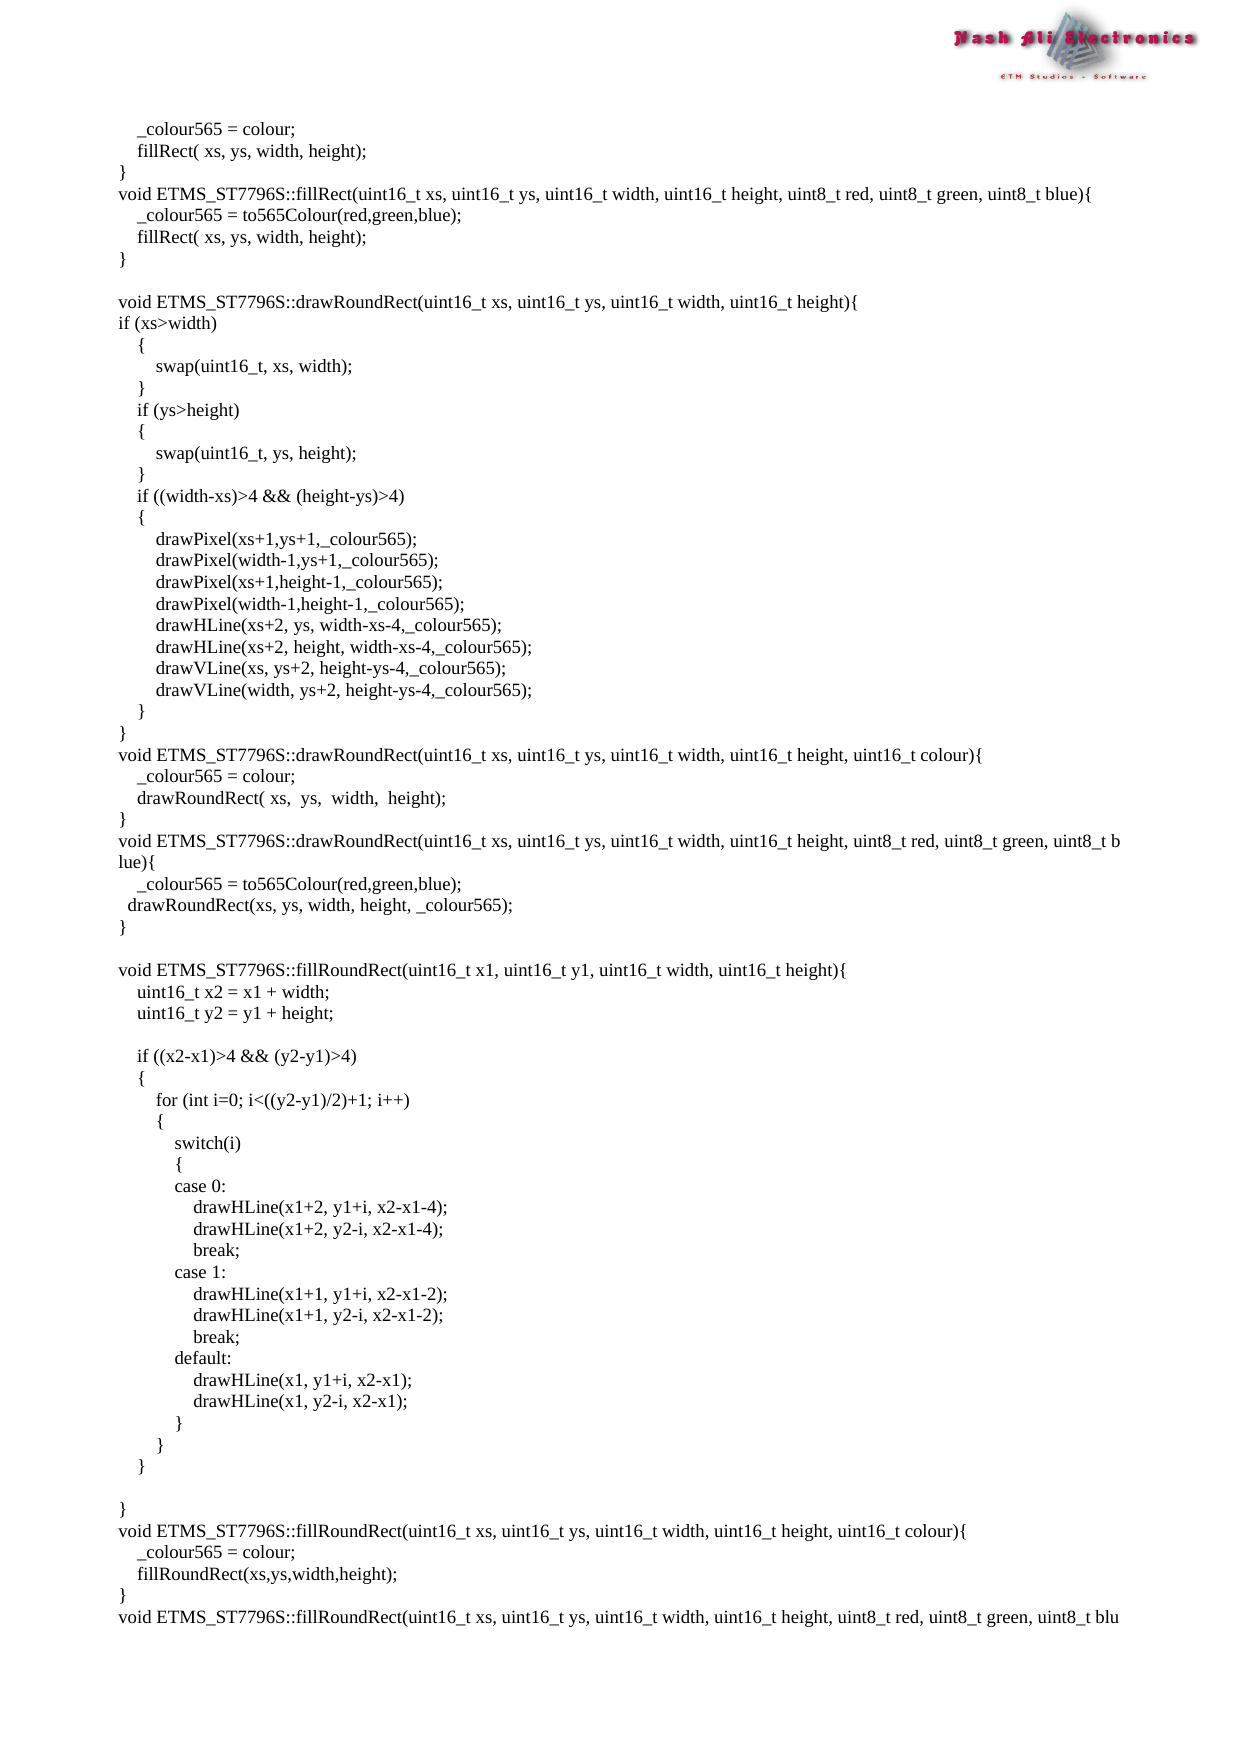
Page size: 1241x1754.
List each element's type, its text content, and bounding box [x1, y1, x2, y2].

text void ETMS_ST7796S::fillRoundRect(uint16_t xs, uint16_t ys, uint16_t width, uint16_t height, uint8_t red, uint8_t green, uint8_t blu [118, 1606, 1122, 1627]
text drawHLine(x1+1, y2-i, x2-x1-2); [118, 1304, 1122, 1326]
text drawRoundRect( xs, ys, width, height); [118, 787, 1122, 808]
text void ETMS_ST7796S::fillRoundRect(uint16_t xs, uint16_t ys, uint16_t width, uint16_t height, uint16_t colour){ [118, 1520, 1122, 1541]
text _colour565 = to565Colour(red,green,blue); [118, 204, 1122, 226]
text swap(uint16_t, xs, width); [118, 355, 1122, 377]
text break; [118, 1239, 1122, 1261]
text drawPixel(width-1,ys+1,_colour565); [118, 549, 1122, 571]
text void ETMS_ST7796S::fillRoundRect(uint16_t x1, uint16_t y1, uint16_t width, uint16_t height){ [118, 959, 1122, 981]
text drawPixel(width-1,height-1,_colour565); [118, 592, 1122, 614]
text drawHLine(x1, y2-i, x2-x1); [118, 1390, 1122, 1412]
picture [917, 0, 1240, 89]
text if ((x2-x1)>4 && (y2-y1)>4) [118, 1045, 1122, 1067]
text } [118, 1433, 1122, 1455]
text for (int i=0; i<((y2-y1)/2)+1; i++) [118, 1088, 1122, 1110]
text uint16_t x2 = x1 + width; [118, 981, 1122, 1002]
text drawVLine(xs, ys+2, height-ys-4,_colour565); [118, 657, 1122, 679]
text fillRoundRect(xs,ys,width,height); [118, 1563, 1122, 1584]
text void ETMS_ST7796S::drawRoundRect(uint16_t xs, uint16_t ys, uint16_t width, uint16_t height){ [118, 291, 1122, 312]
text } [118, 916, 1122, 937]
text } [118, 808, 1122, 830]
text break; [118, 1326, 1122, 1347]
text void ETMS_ST7796S::fillRect(uint16_t xs, uint16_t ys, uint16_t width, uint16_t height, uint8_t red, uint8_t green, uint8_t blue){ [118, 183, 1122, 204]
text } [118, 700, 1122, 722]
text swap(uint16_t, ys, height); [118, 442, 1122, 463]
text default: [118, 1347, 1122, 1369]
text fillRect( xs, ys, width, height); [118, 140, 1122, 161]
text { [118, 420, 1122, 442]
text _colour565 = colour; [118, 765, 1122, 787]
text drawHLine(x1+1, y1+i, x2-x1-2); [118, 1282, 1122, 1304]
text { [118, 1153, 1122, 1175]
text case 1: [118, 1261, 1122, 1282]
text drawPixel(xs+1,ys+1,_colour565); [118, 528, 1122, 549]
text drawHLine(x1, y1+i, x2-x1); [118, 1369, 1122, 1390]
text if (ys>height) [118, 398, 1122, 420]
text if ((width-xs)>4 && (height-ys)>4) [118, 485, 1122, 506]
text drawVLine(width, ys+2, height-ys-4,_colour565); [118, 679, 1122, 700]
text { [118, 1110, 1122, 1132]
text uint16_t y2 = y1 + height; [118, 1002, 1122, 1024]
text drawRoundRect(xs, ys, width, height, _colour565); [118, 894, 1122, 916]
text _colour565 = colour; [118, 1541, 1122, 1563]
text _colour565 = colour; [118, 118, 1122, 140]
text if (xs>width) [118, 312, 1122, 334]
text } [118, 463, 1122, 485]
text } [118, 377, 1122, 398]
text drawHLine(xs+2, ys, width-xs-4,_colour565); [118, 614, 1122, 636]
text drawHLine(x1+2, y2-i, x2-x1-4); [118, 1218, 1122, 1239]
text drawPixel(xs+1,height-1,_colour565); [118, 571, 1122, 592]
text case 0: [118, 1175, 1122, 1196]
text } [118, 1412, 1122, 1433]
text } [118, 722, 1122, 743]
text _colour565 = to565Colour(red,green,blue); [118, 873, 1122, 894]
text switch(i) [118, 1132, 1122, 1153]
text } [118, 161, 1122, 183]
text fillRect( xs, ys, width, height); [118, 226, 1122, 247]
text drawHLine(xs+2, height, width-xs-4,_colour565); [118, 636, 1122, 657]
text drawHLine(x1+2, y1+i, x2-x1-4); [118, 1196, 1122, 1218]
text } [118, 247, 1122, 269]
text } [118, 1584, 1122, 1606]
text void ETMS_ST7796S::drawRoundRect(uint16_t xs, uint16_t ys, uint16_t width, uint16_t height, uint8_t red, uint8_t green, uint8_t blue){ [118, 830, 1122, 873]
text } [118, 1498, 1122, 1520]
text { [118, 506, 1122, 528]
text { [118, 334, 1122, 355]
text { [118, 1067, 1122, 1088]
text } [118, 1455, 1122, 1477]
text void ETMS_ST7796S::drawRoundRect(uint16_t xs, uint16_t ys, uint16_t width, uint16_t height, uint16_t colour){ [118, 743, 1122, 765]
